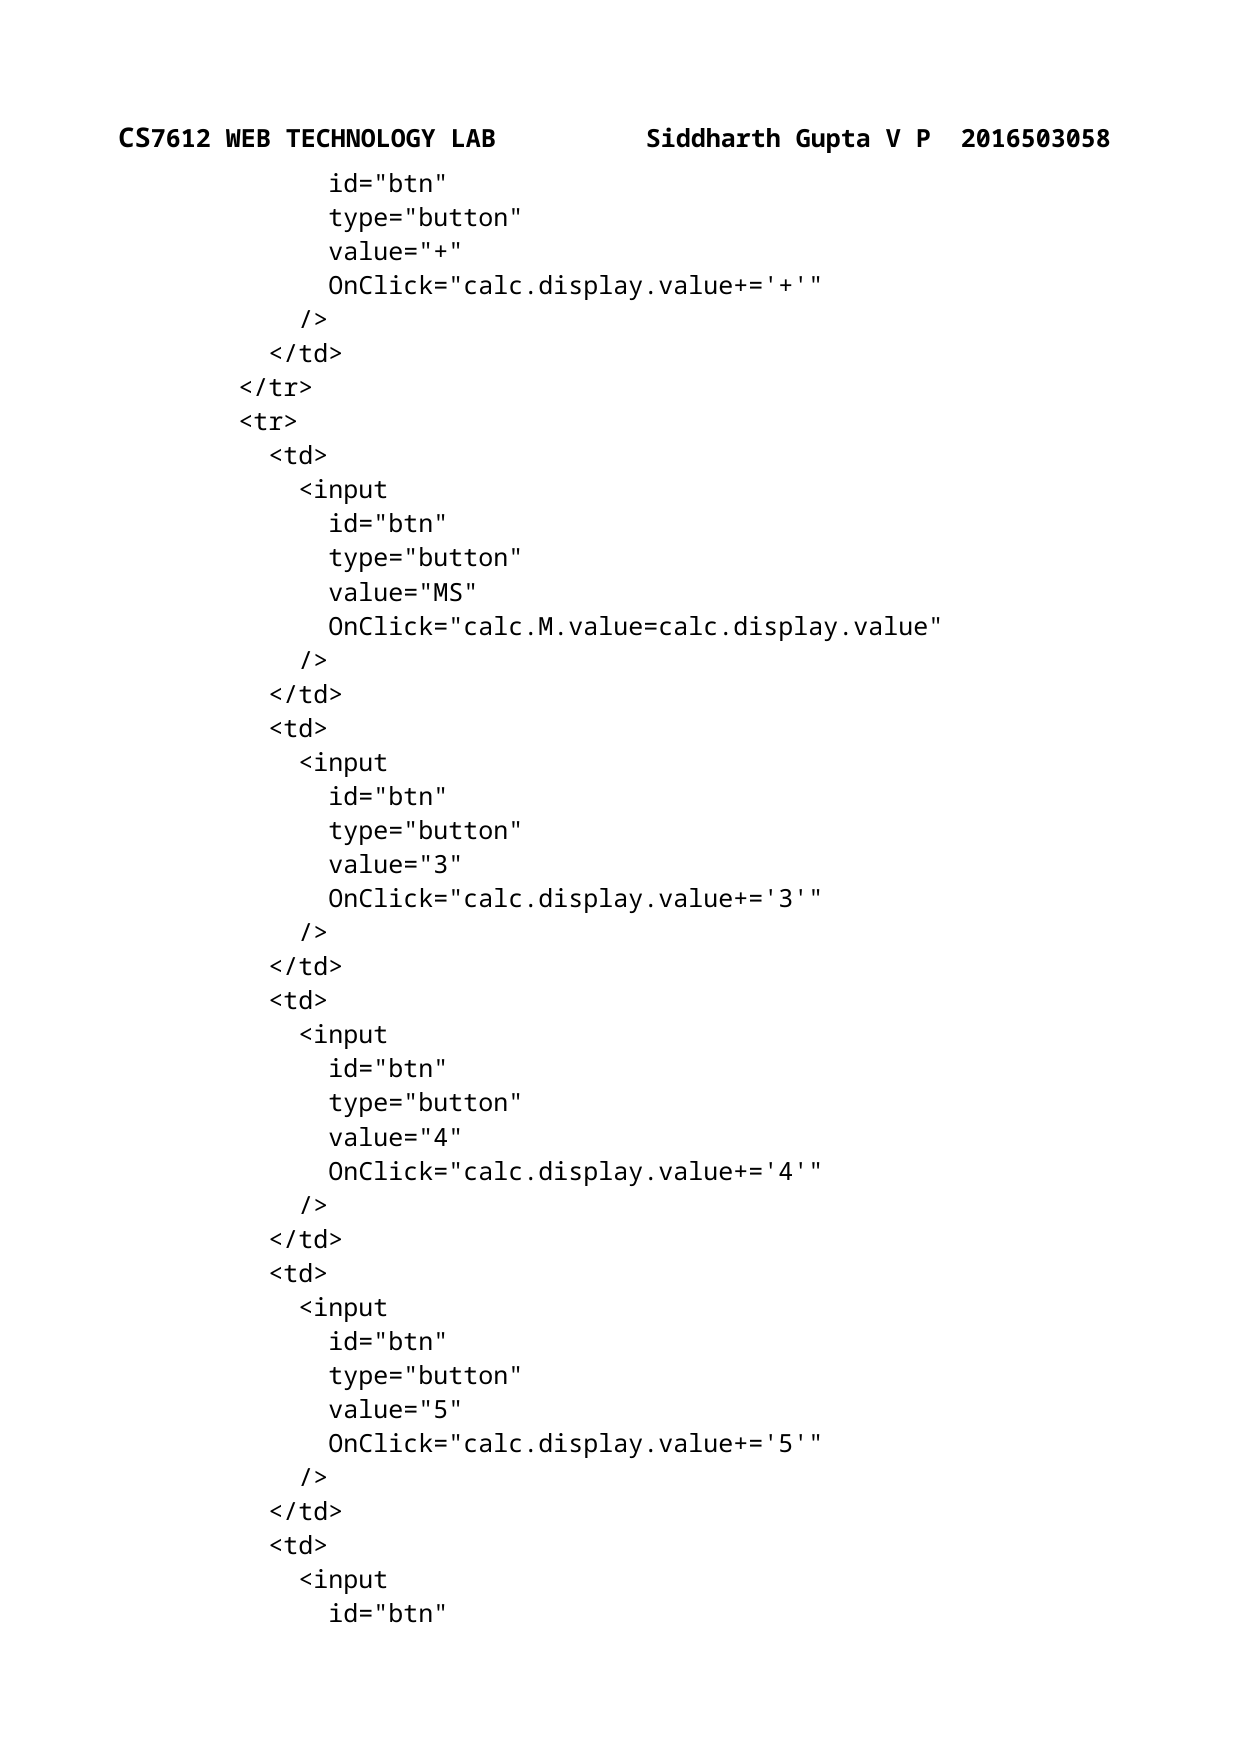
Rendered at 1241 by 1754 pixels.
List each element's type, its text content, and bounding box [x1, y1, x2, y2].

text OnClick="calc.display.value+='4'" [118, 1153, 1122, 1187]
text value="3" [118, 847, 1122, 881]
text id="btn" [118, 1596, 1122, 1630]
text <input [118, 472, 1122, 506]
text type="button" [118, 1358, 1122, 1392]
text </tr> [118, 370, 1122, 404]
text <td> [118, 1255, 1122, 1289]
text </td> [118, 336, 1122, 370]
text /> [118, 642, 1122, 676]
text <td> [118, 983, 1122, 1017]
text value="4" [118, 1119, 1122, 1153]
text id="btn" [118, 165, 1122, 199]
text OnClick="calc.M.value=calc.display.value" [118, 608, 1122, 642]
text value="MS" [118, 574, 1122, 608]
text /> [118, 915, 1122, 949]
text id="btn" [118, 506, 1122, 540]
text <input [118, 1289, 1122, 1323]
text type="button" [118, 199, 1122, 233]
text OnClick="calc.display.value+='5'" [118, 1426, 1122, 1460]
text <input [118, 1017, 1122, 1051]
text <td> [118, 1528, 1122, 1562]
text <td> [118, 438, 1122, 472]
text </td> [118, 1221, 1122, 1255]
text <tr> [118, 404, 1122, 438]
text /> [118, 1460, 1122, 1494]
text <input [118, 744, 1122, 778]
text /> [118, 1187, 1122, 1221]
text type="button" [118, 540, 1122, 574]
text OnClick="calc.display.value+='3'" [118, 881, 1122, 915]
text <input [118, 1562, 1122, 1596]
text /> [118, 302, 1122, 336]
text <td> [118, 710, 1122, 744]
text value="+" [118, 233, 1122, 268]
text OnClick="calc.display.value+='+'" [118, 268, 1122, 302]
text id="btn" [118, 1323, 1122, 1358]
text value="5" [118, 1392, 1122, 1426]
text </td> [118, 949, 1122, 983]
text id="btn" [118, 778, 1122, 813]
text </td> [118, 1494, 1122, 1528]
text type="button" [118, 1085, 1122, 1119]
text id="btn" [118, 1051, 1122, 1085]
text </td> [118, 676, 1122, 710]
text type="button" [118, 813, 1122, 847]
